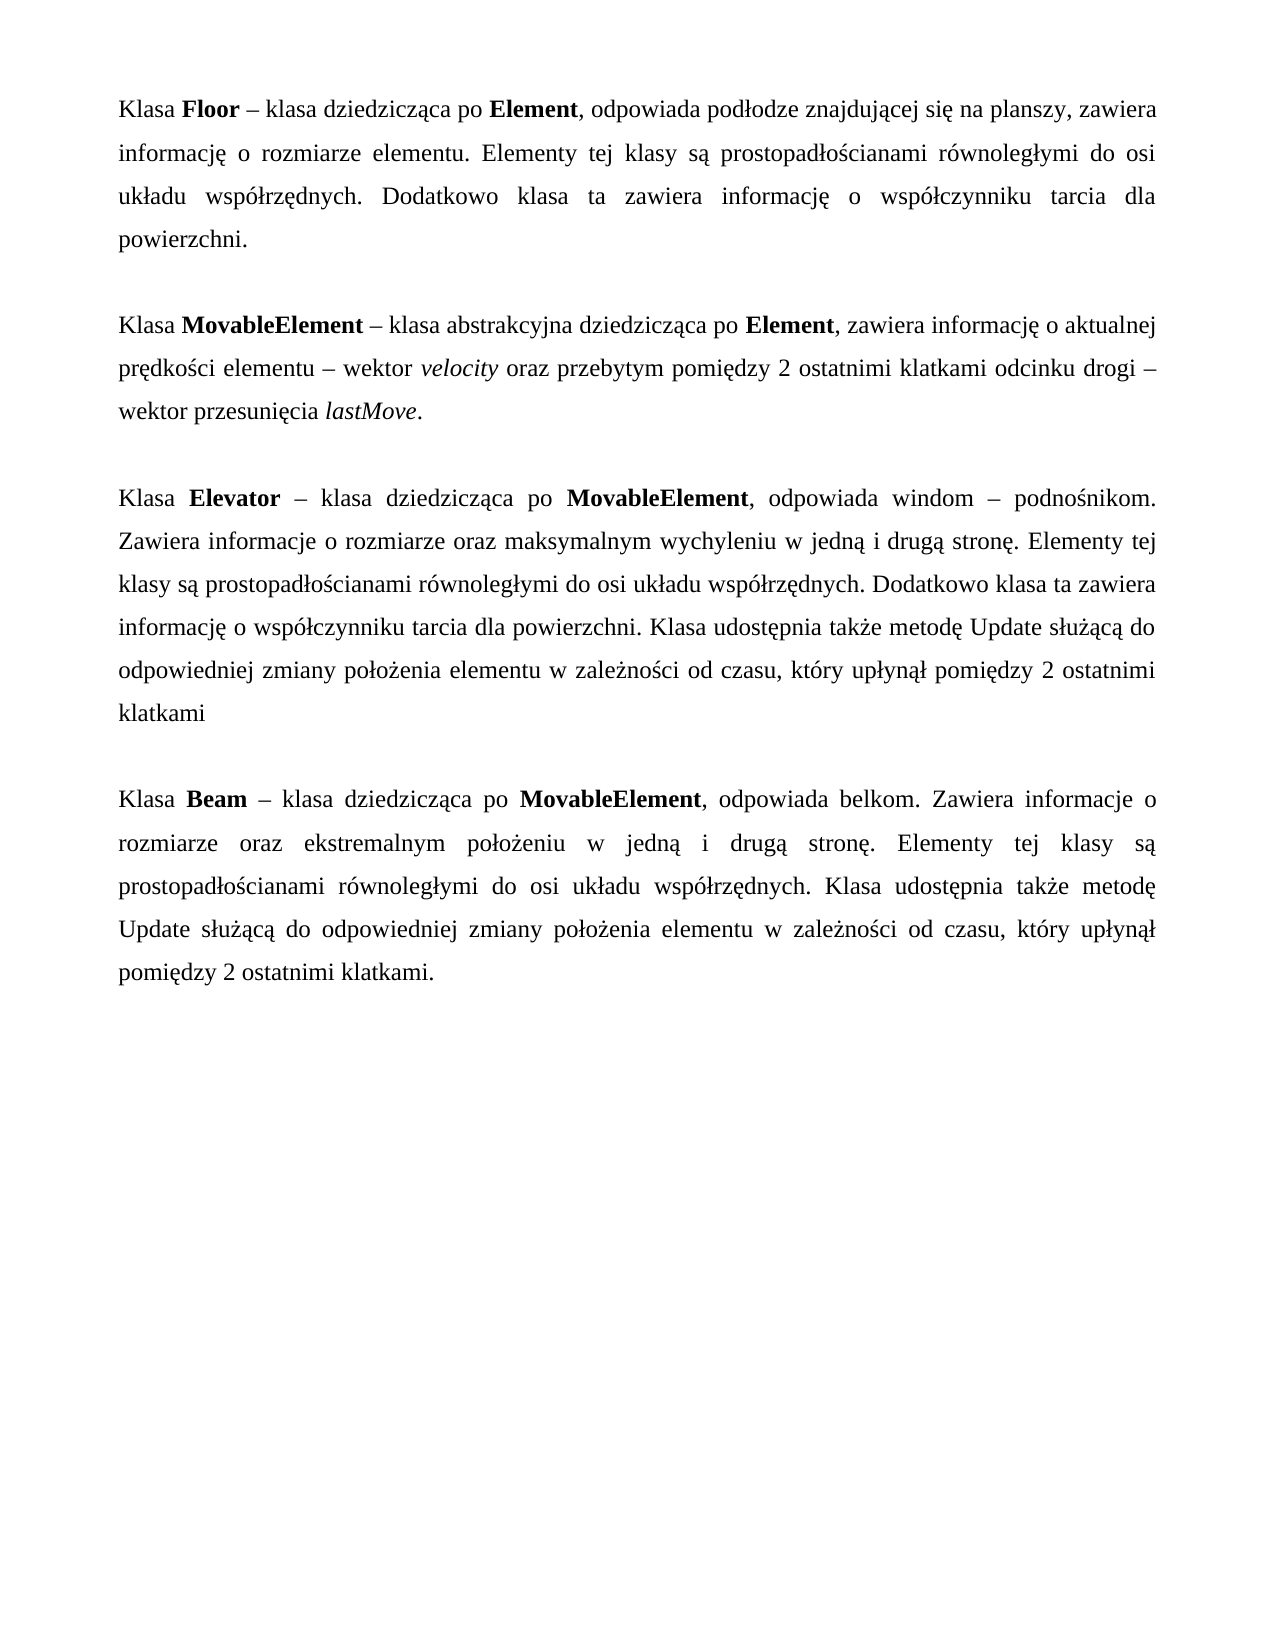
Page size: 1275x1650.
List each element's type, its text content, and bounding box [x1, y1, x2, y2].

text Klasa Floor – klasa dziedzicząca po Element, odpowiada podłodze znajdującej się na planszy, zawiera informację o rozmiarze elementu. Elementy tej klasy są prostopadłościanami równoległymi do osi układu współrzędnych. Dodatkowo klasa ta zawiera informację o współczynniku tarcia dla powierzchni. [118, 94, 1157, 253]
text Klasa MovableElement – klasa abstrakcyjna dziedzicząca po Element, zawiera informację o aktualnej prędkości elementu – wektor velocity oraz przebytym pomiędzy 2 ostatnimi klatkami odcinku drogi – wektor przesunięcia lastMove. [118, 310, 1157, 425]
text Klasa Beam – klasa dziedzicząca po MovableElement, odpowiada belkom. Zawiera informacje o rozmiarze oraz ekstremalnym położeniu w jedną i drugą stronę. Elementy tej klasy są prostopadłościanami równoległymi do osi układu współrzędnych. Klasa udostępnia także metodę Update służącą do odpowiedniej zmiany położenia elementu w zależności od czasu, który upłynął pomiędzy 2 ostatnimi klatkami. [118, 784, 1157, 986]
text Klasa Elevator – klasa dziedzicząca po MovableElement, odpowiada windom – podnośnikom. Zawiera informacje o rozmiarze oraz maksymalnym wychyleniu w jedną i drugą stronę. Elementy tej klasy są prostopadłościanami równoległymi do osi układu współrzędnych. Dodatkowo klasa ta zawiera informację o współczynniku tarcia dla powierzchni. Klasa udostępnia także metodę Update służącą do odpowiedniej zmiany położenia elementu w zależności od czasu, który upłynął pomiędzy 2 ostatnimi klatkami [118, 483, 1157, 727]
